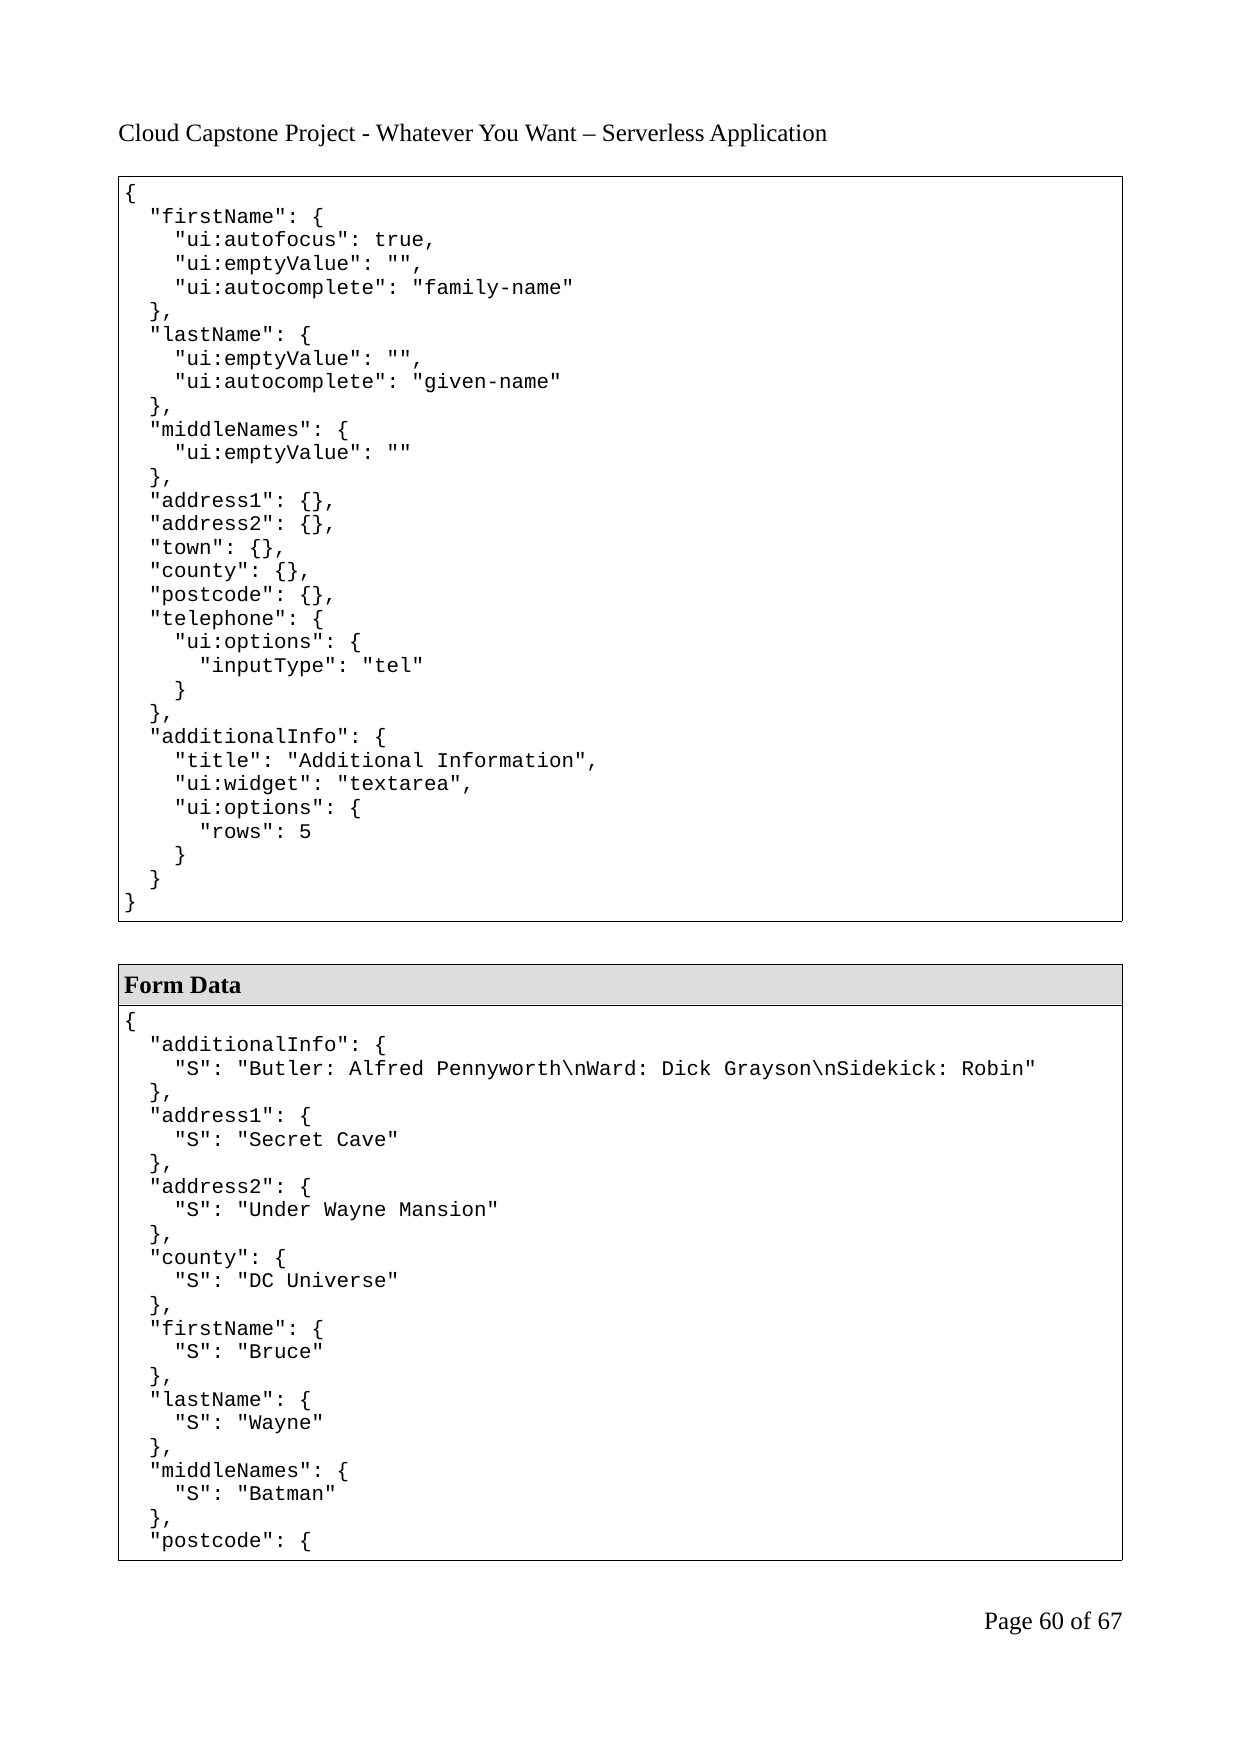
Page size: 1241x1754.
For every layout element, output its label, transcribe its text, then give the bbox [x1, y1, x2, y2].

table_cell { "additionalInfo": { "S": "Butler: Alfred Pennyworth\nWard: Dick Grayson\nSidekick: Robin" }, "address1": { "S": "Secret Cave" }, "address2": { "S": "Under Wayne Mansion" }, "county": { "S": "DC Universe" }, "firstName": { "S": "Bruce" }, "lastName": { "S": "Wayne" }, "middleNames": { "S": "Batman" }, "postcode": { [119, 1006, 1122, 1560]
table_cell { "firstName": { "ui:autofocus": true, "ui:emptyValue": "", "ui:autocomplete": "family-name" }, "lastName": { "ui:emptyValue": "", "ui:autocomplete": "given-name" }, "middleNames": { "ui:emptyValue": "" }, "address1": {}, "address2": {}, "town": {}, "county": {}, "postcode": {}, "telephone": { "ui:options": { "inputType": "tel" } }, "additionalInfo": { "title": "Additional Information", "ui:widget": "textarea", "ui:options": { "rows": 5 } } } [119, 177, 1122, 921]
table_header Form Data [119, 965, 1122, 1004]
